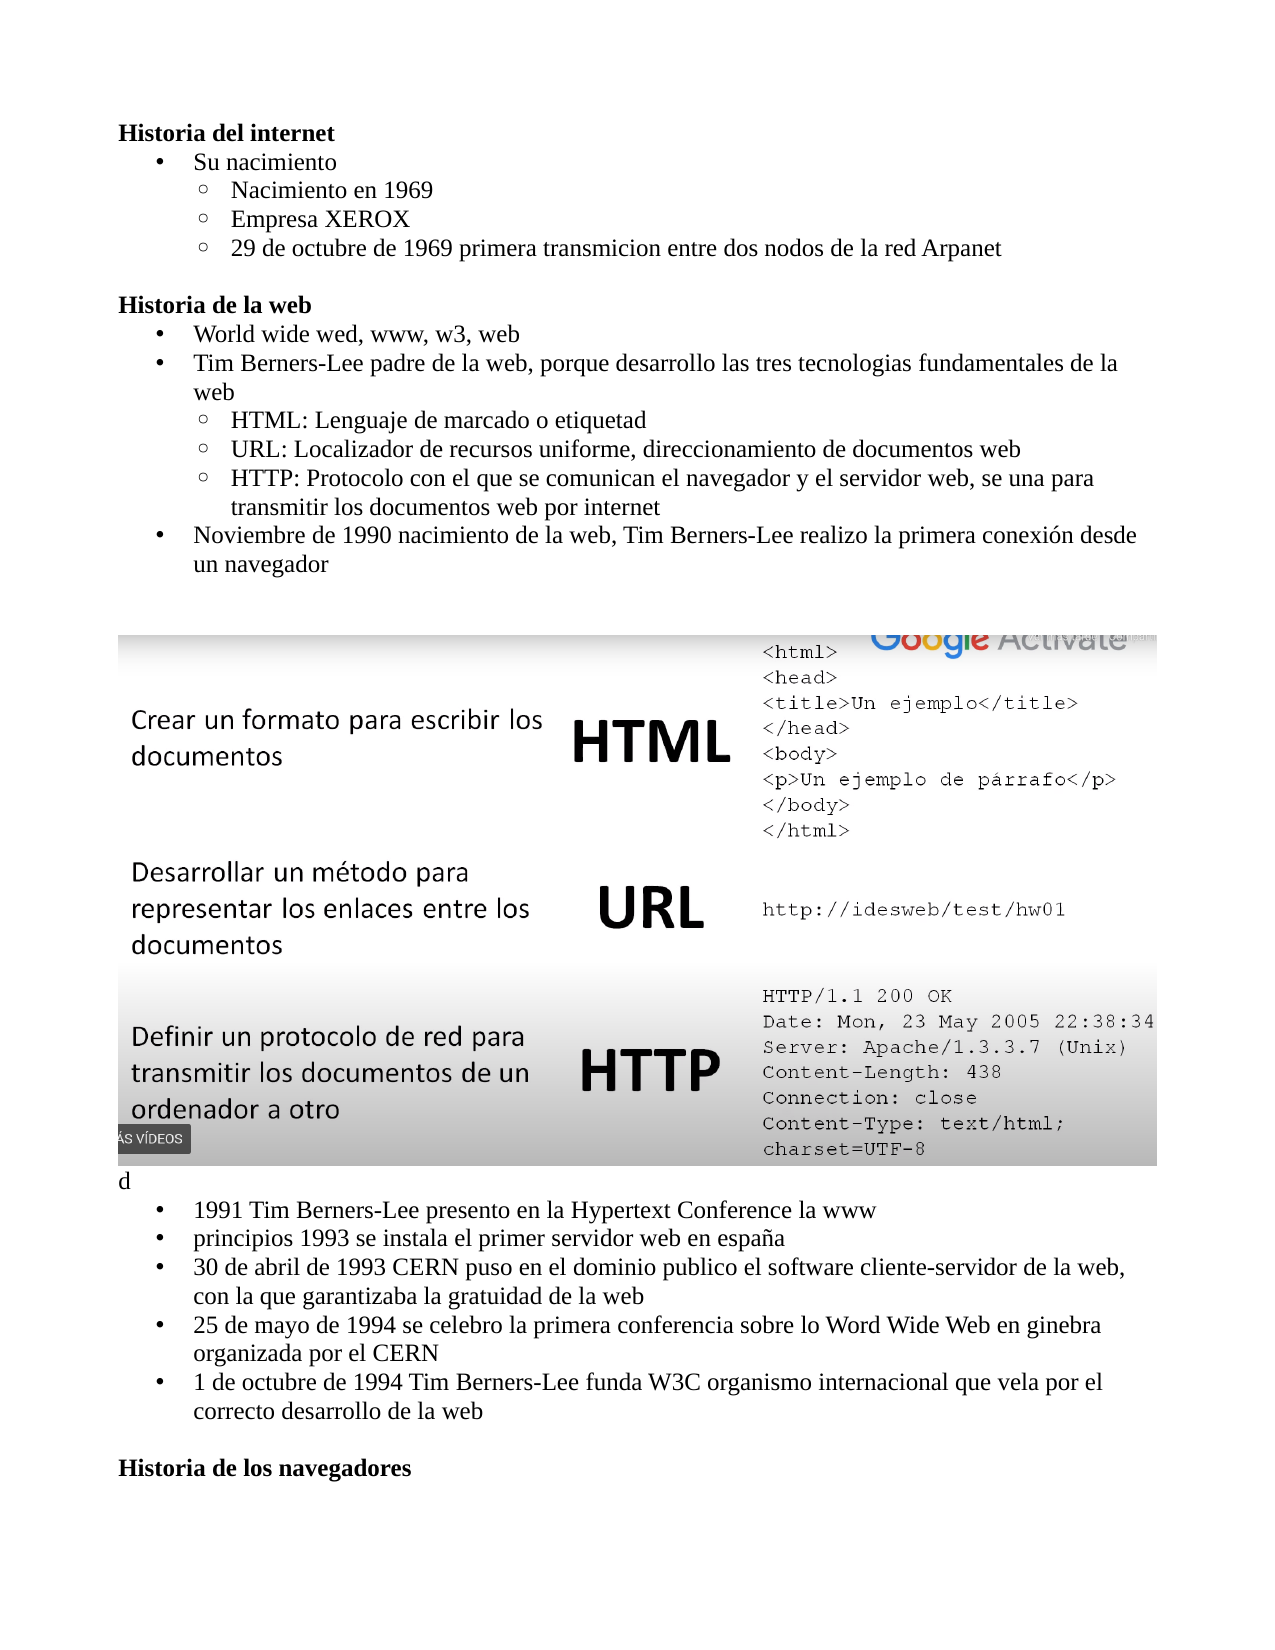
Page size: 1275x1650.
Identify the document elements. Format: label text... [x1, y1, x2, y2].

list Su nacimiento [156, 147, 1157, 176]
list Nacimiento en 1969 [193, 176, 1157, 204]
list HTTP: Protocolo con el que se comunican el navegador y el servidor web, se una para transmitir los documentos web por internet [193, 463, 1157, 521]
list URL: Localizador de recursos uniforme, direccionamiento de documentos web [193, 434, 1157, 463]
text Historia del internet [118, 118, 1157, 147]
text Historia de los navegadores [118, 1453, 1157, 1482]
list 25 de mayo de 1994 se celebro la primera conferencia sobre lo Word Wide Web en ginebra organizada por el CERN [156, 1310, 1157, 1367]
text d [118, 1166, 1157, 1195]
list Tim Berners-Lee padre de la web, porque desarrollo las tres tecnologias fundamentales de la web [156, 348, 1157, 406]
picture [118, 635, 1157, 1166]
list HTML: Lenguaje de marcado o etiquetad [193, 406, 1157, 434]
text Historia de la web [118, 291, 1157, 319]
list Noviembre de 1990 nacimiento de la web, Tim Berners-Lee realizo la primera conexión desde un navegador [156, 521, 1157, 578]
list 30 de abril de 1993 CERN puso en el dominio publico el software cliente-servidor de la web, con la que garantizaba la gratuidad de la web [156, 1252, 1157, 1310]
list principios 1993 se instala el primer servidor web en españa [156, 1223, 1157, 1252]
list 29 de octubre de 1969 primera transmicion entre dos nodos de la red Arpanet [193, 233, 1157, 262]
list 1991 Tim Berners-Lee presento en la Hypertext Conference la www [156, 1195, 1157, 1223]
list World wide wed, www, w3, web [156, 319, 1157, 348]
list Empresa XEROX [193, 204, 1157, 233]
list 1 de octubre de 1994 Tim Berners-Lee funda W3C organismo internacional que vela por el correcto desarrollo de la web [156, 1367, 1157, 1425]
